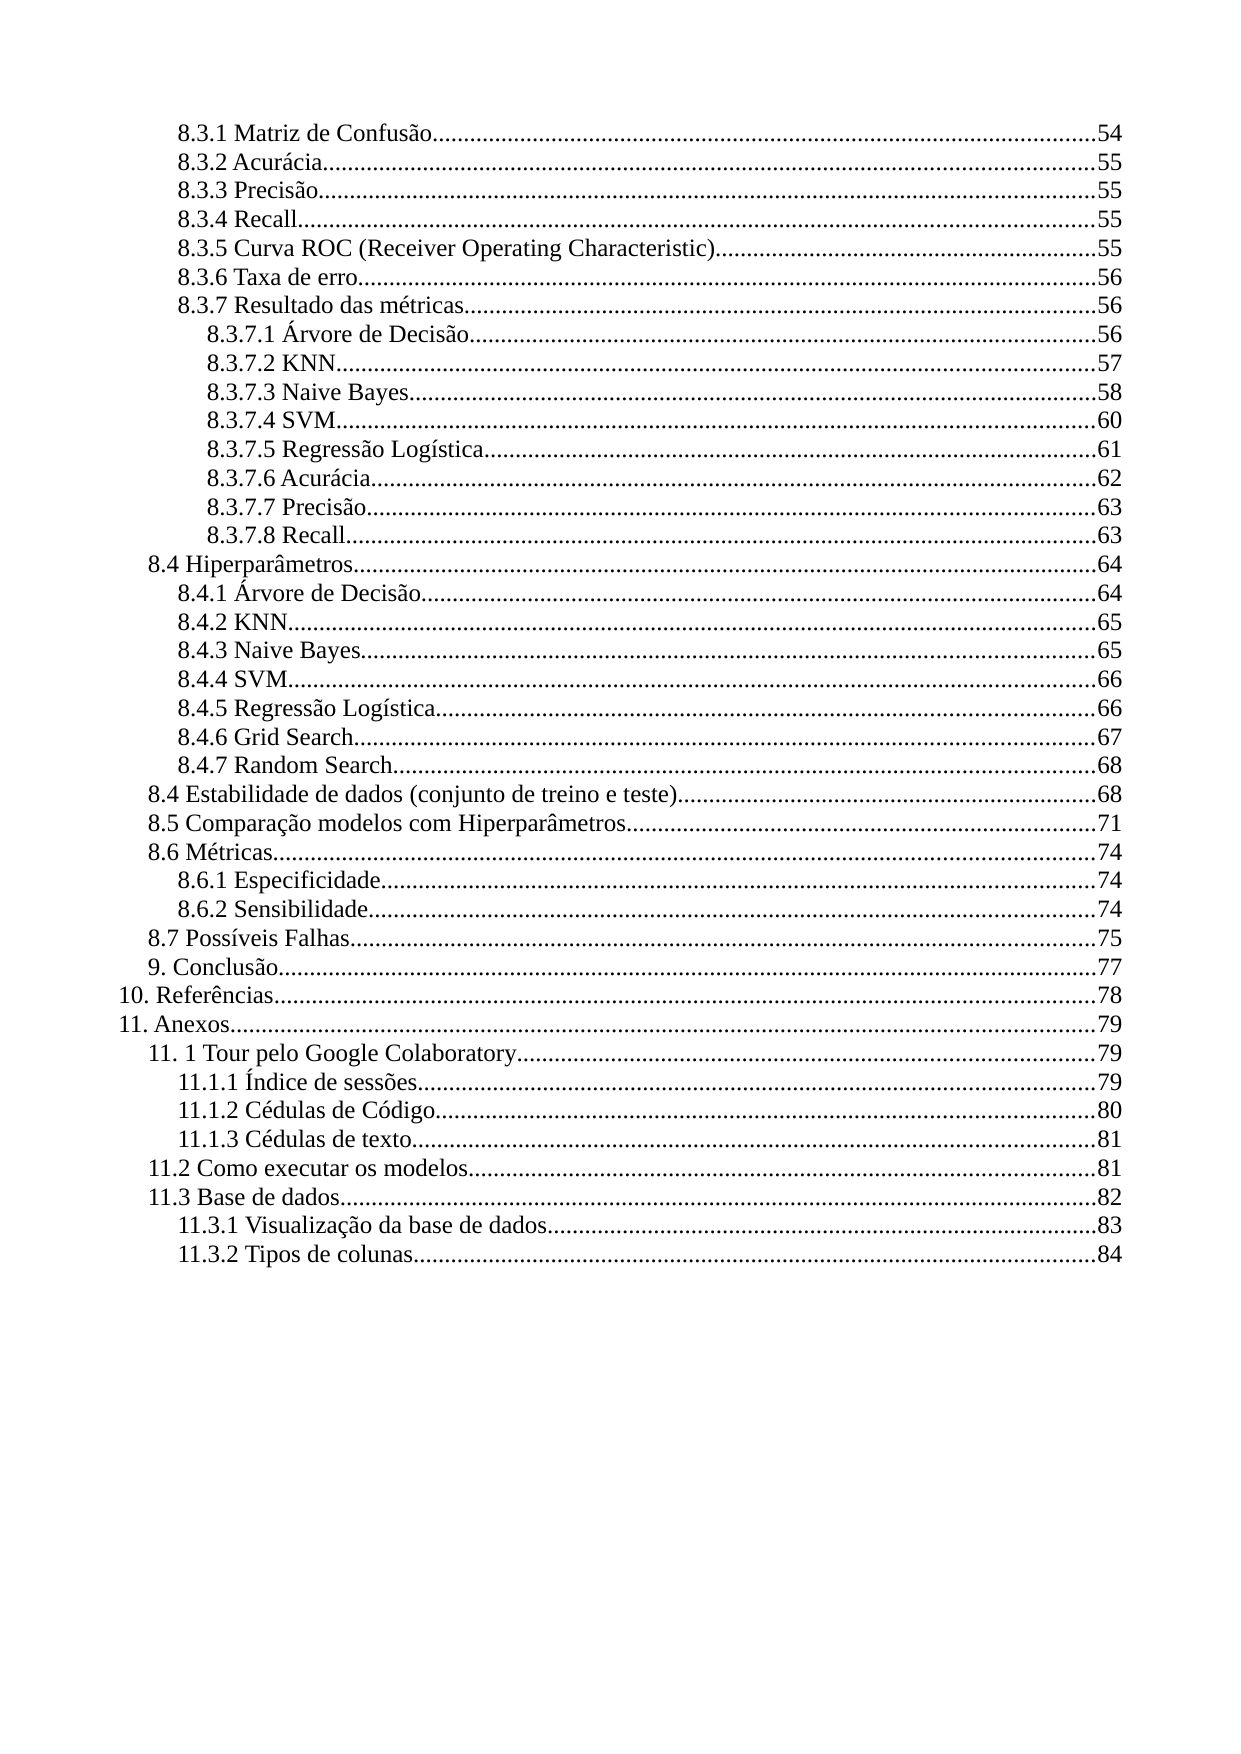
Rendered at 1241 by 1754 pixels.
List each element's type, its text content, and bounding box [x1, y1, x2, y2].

text 11.1.1 Índice de sessões 79 [177, 1067, 1122, 1096]
text 8.3.5 Curva ROC (Receiver Operating Characteristic) 55 [177, 233, 1122, 262]
text 8.3.6 Taxa de erro 56 [177, 262, 1122, 291]
text 8.3.7 Resultado das métricas 56 [177, 291, 1122, 319]
text 8.6.1 Especificidade 74 [177, 866, 1122, 894]
text 11.2 Como executar os modelos 81 [148, 1153, 1122, 1182]
text 11.3.1 Visualização da base de dados 83 [177, 1211, 1122, 1239]
text 8.3.7.6 Acurácia 62 [207, 463, 1122, 492]
text 8.3.4 Recall 55 [177, 204, 1122, 233]
text 11.1.3 Cédulas de texto 81 [177, 1124, 1122, 1153]
text 9. Conclusão 77 [148, 952, 1122, 981]
text 8.4.3 Naive Bayes 65 [177, 636, 1122, 664]
text 10. Referências 78 [118, 981, 1122, 1009]
text 8.3.7.5 Regressão Logística 61 [207, 434, 1122, 463]
text 8.3.7.2 KNN 57 [207, 348, 1122, 377]
text 8.4.5 Regressão Logística 66 [177, 693, 1122, 722]
text 8.6.2 Sensibilidade 74 [177, 894, 1122, 923]
text 8.4.7 Random Search 68 [177, 751, 1122, 779]
text 11.3 Base de dados 82 [148, 1182, 1122, 1211]
text 8.4.6 Grid Search 67 [177, 722, 1122, 751]
text 8.4.4 SVM 66 [177, 664, 1122, 693]
text 8.6 Métricas 74 [148, 837, 1122, 866]
text 8.4 Estabilidade de dados (conjunto de treino e teste) 68 [148, 779, 1122, 808]
text 8.3.7.3 Naive Bayes 58 [207, 377, 1122, 406]
text 8.3.7.7 Precisão 63 [207, 492, 1122, 521]
text 11.1.2 Cédulas de Código 80 [177, 1096, 1122, 1124]
text 8.3.7.8 Recall 63 [207, 521, 1122, 549]
text 11.3.2 Tipos de colunas 84 [177, 1239, 1122, 1268]
text 8.7 Possíveis Falhas 75 [148, 923, 1122, 952]
text 8.3.3 Precisão 55 [177, 176, 1122, 204]
text 8.5 Comparação modelos com Hiperparâmetros 71 [148, 808, 1122, 837]
text 8.4.2 KNN 65 [177, 607, 1122, 636]
text 11. 1 Tour pelo Google Colaboratory 79 [148, 1038, 1122, 1067]
text 8.3.2 Acurácia 55 [177, 147, 1122, 176]
text 8.4.1 Árvore de Decisão 64 [177, 578, 1122, 607]
text 8.4 Hiperparâmetros 64 [148, 549, 1122, 578]
text 8.3.1 Matriz de Confusão 54 [177, 118, 1122, 147]
text 8.3.7.4 SVM 60 [207, 406, 1122, 434]
text 11. Anexos 79 [118, 1009, 1122, 1038]
text 8.3.7.1 Árvore de Decisão 56 [207, 319, 1122, 348]
